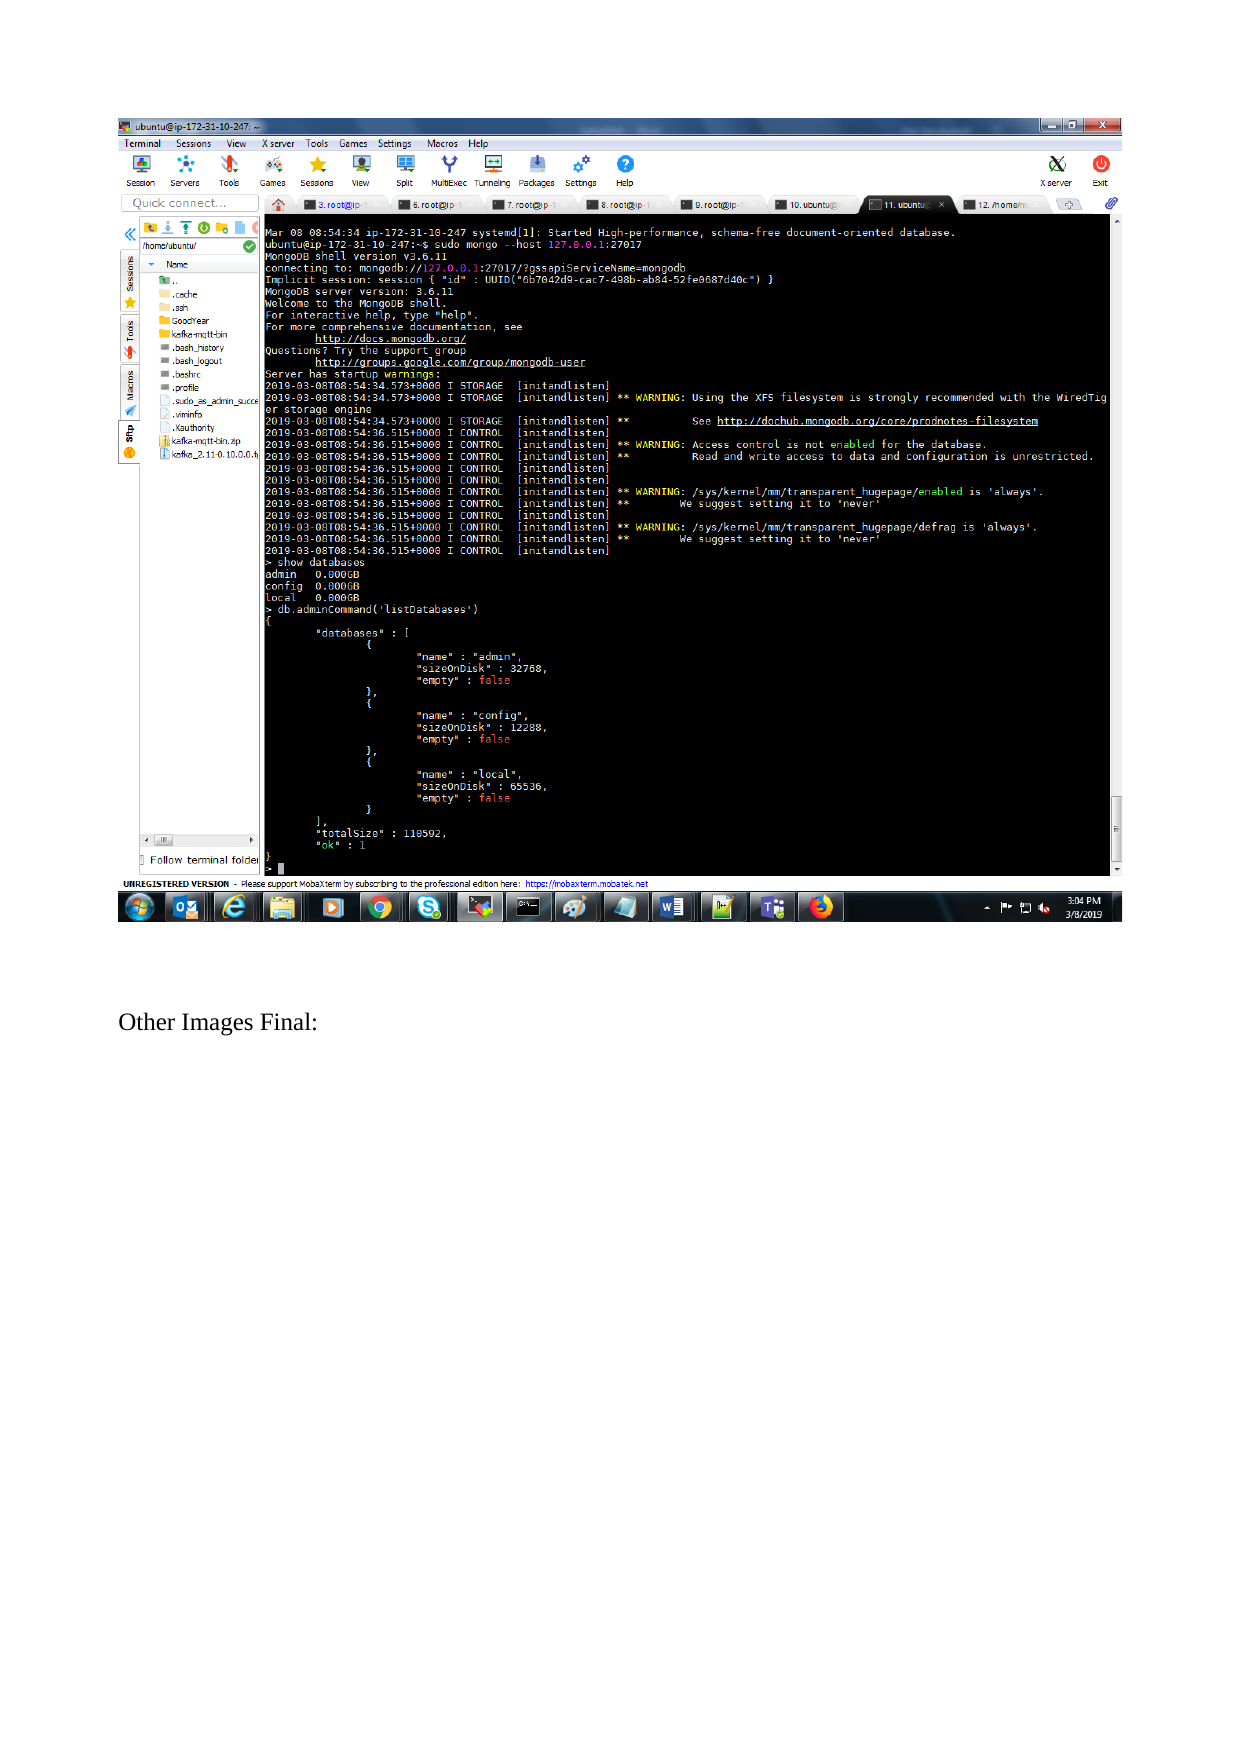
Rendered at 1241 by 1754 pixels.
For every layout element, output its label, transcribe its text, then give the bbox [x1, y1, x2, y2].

text Other Images Final: [118, 1007, 1122, 1036]
picture [118, 118, 1123, 922]
